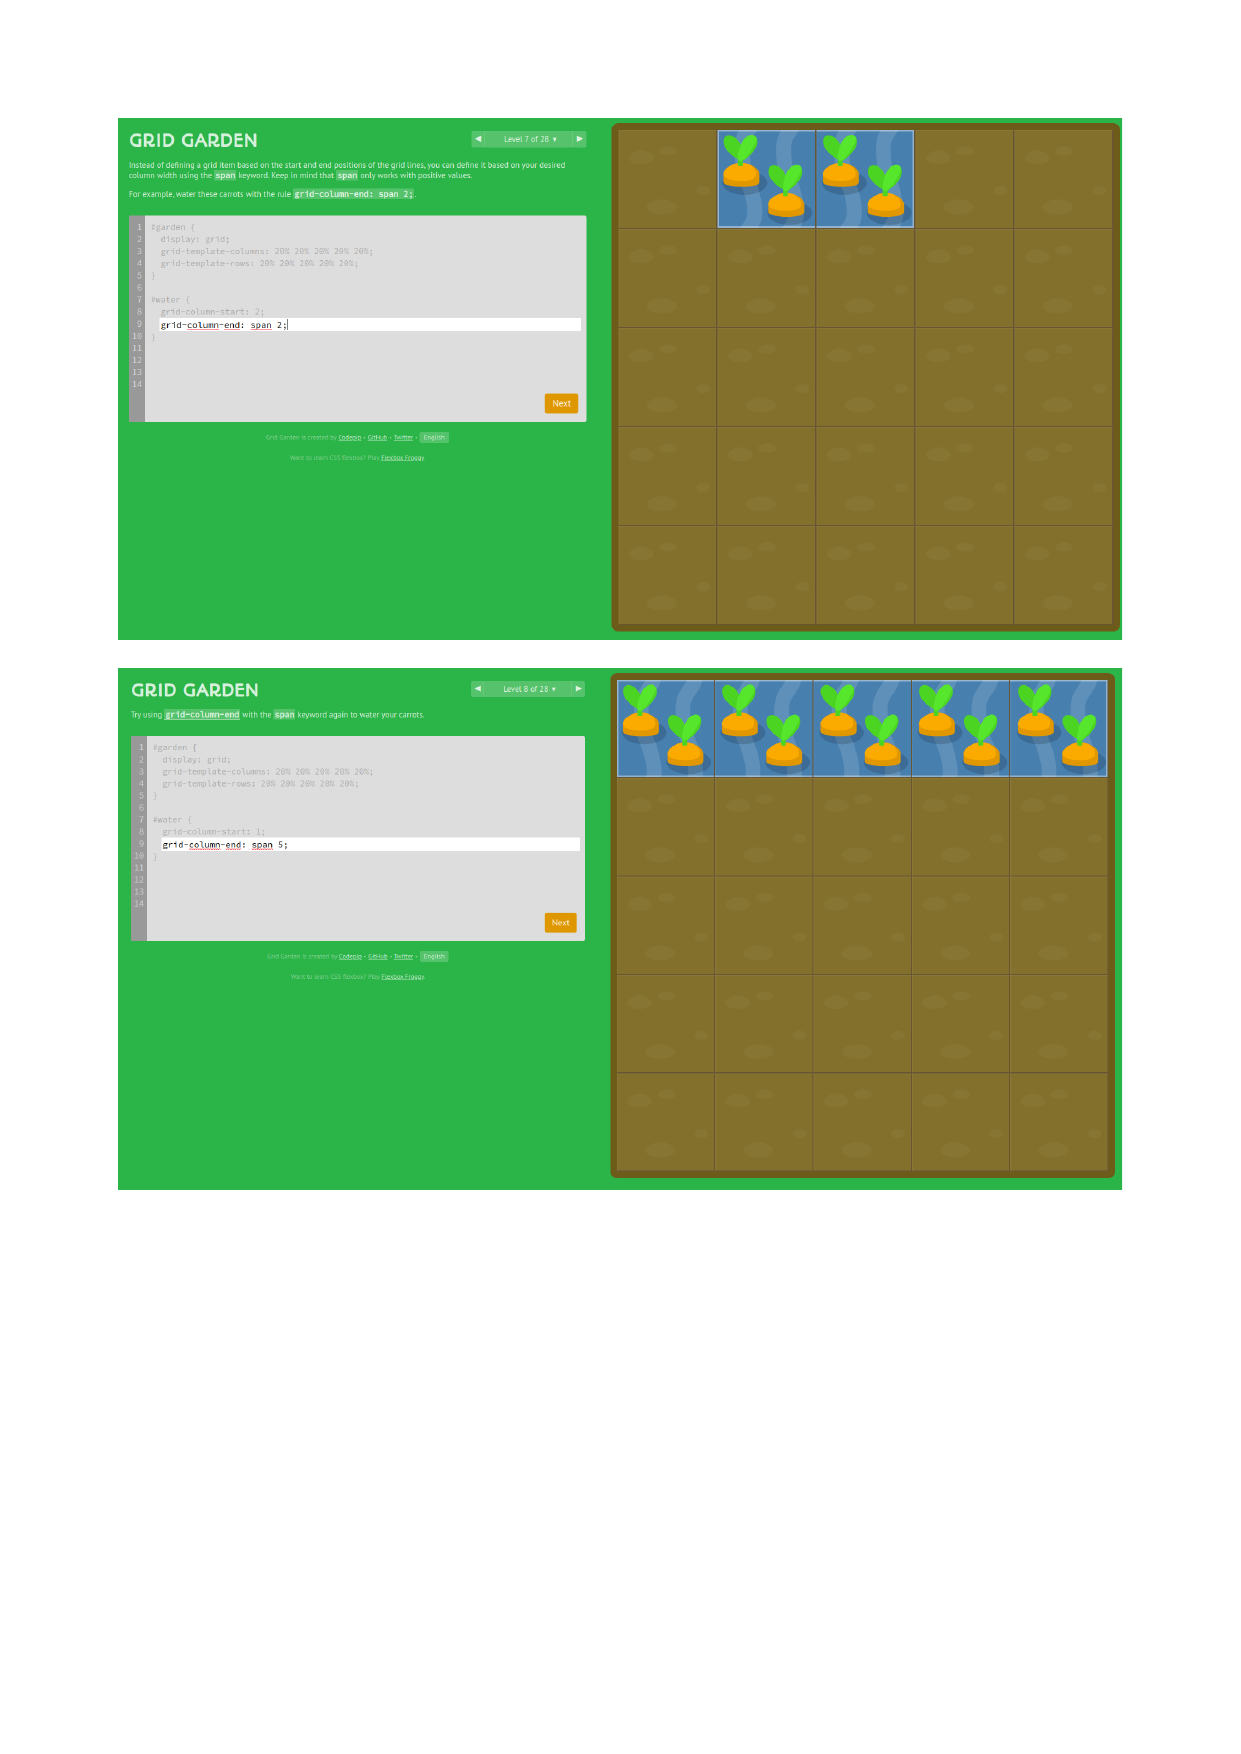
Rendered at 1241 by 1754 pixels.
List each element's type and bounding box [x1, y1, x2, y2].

picture [118, 118, 1123, 640]
picture [118, 668, 1123, 1190]
